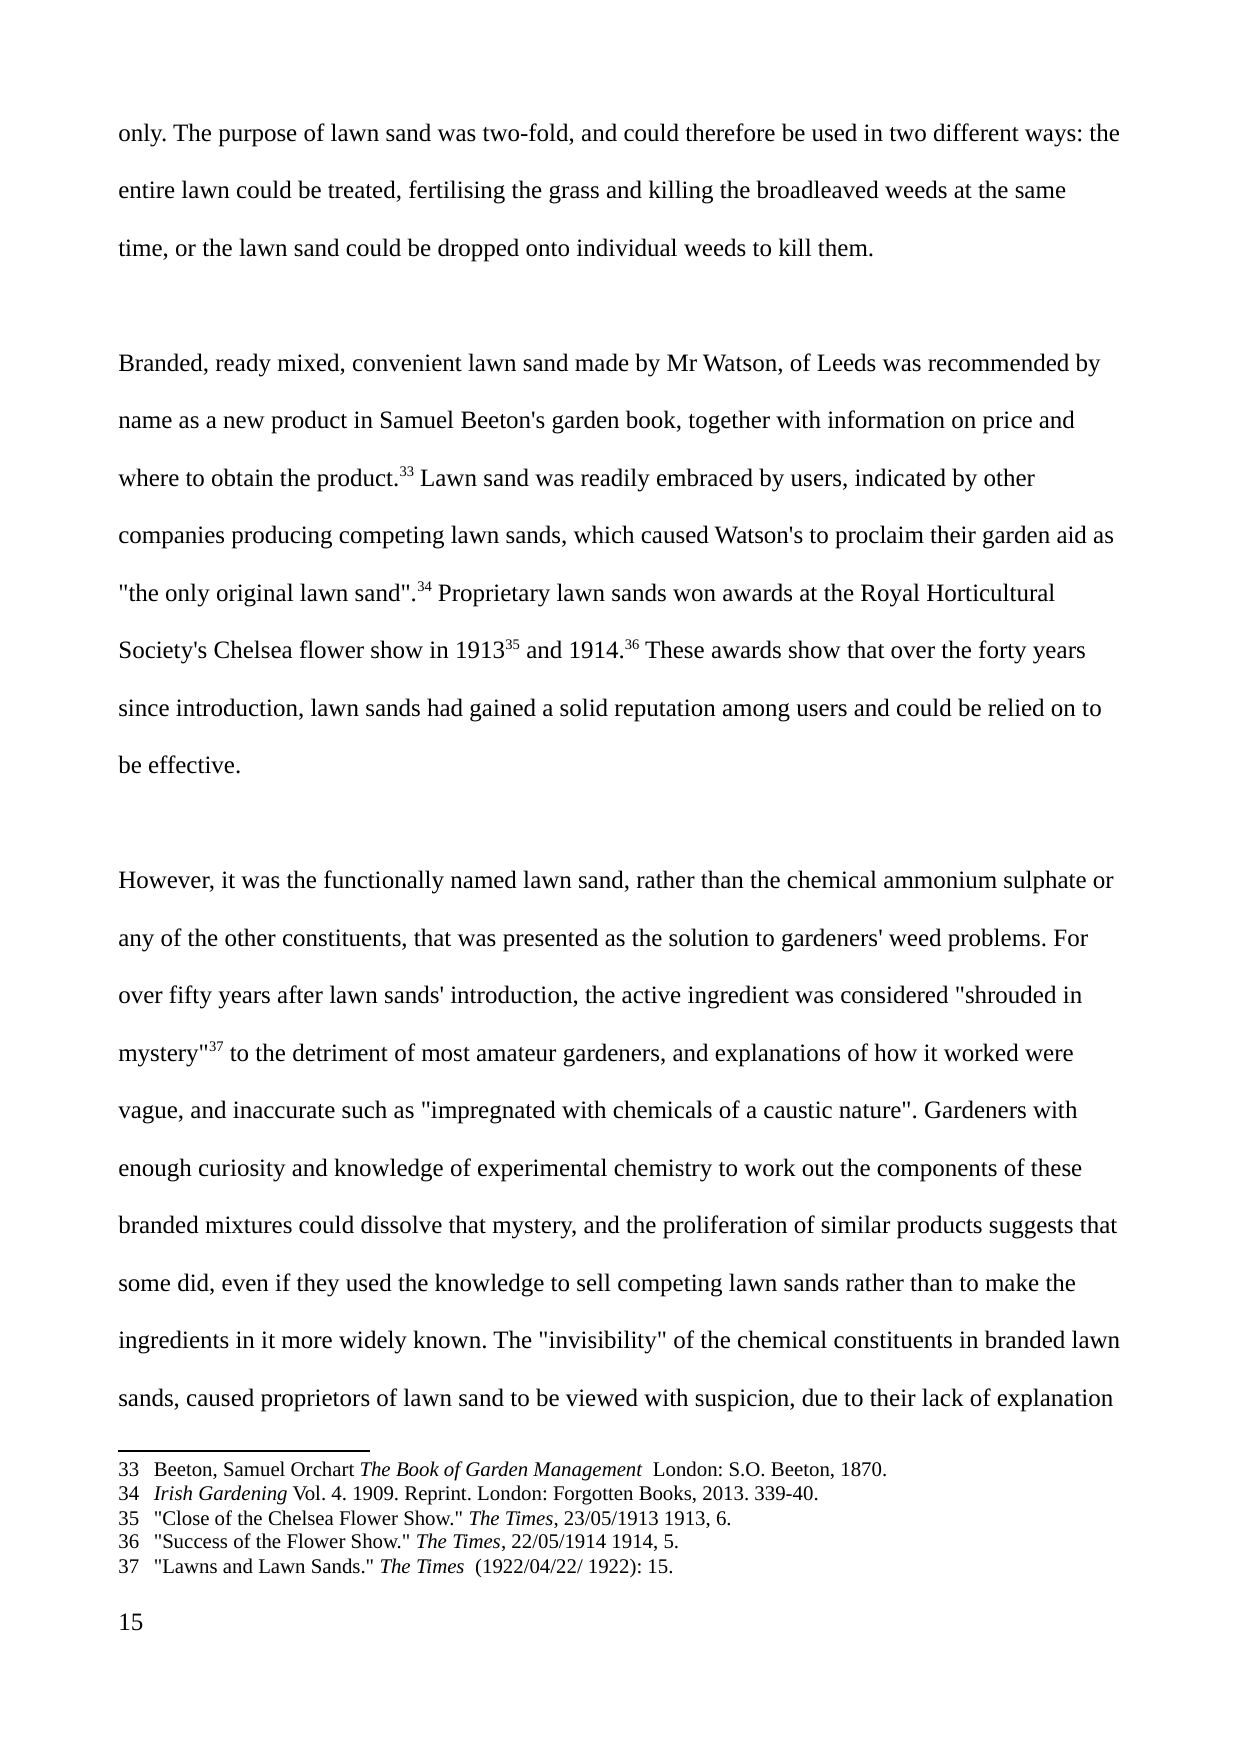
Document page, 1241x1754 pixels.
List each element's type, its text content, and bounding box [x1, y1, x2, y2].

text Branded, ready mixed, convenient lawn sand made by Mr Watson, of Leeds was recommended by name as a new product in Samuel Beeton's garden book, together with information on price and where to obtain the product. Lawn sand was readily embraced by users, indicated by other companies producing competing lawn sands, which caused Watson's to proclaim their garden aid as "the only original lawn sand". Proprietary lawn sands won awards at the Royal Horticultural Society's Chelsea flower show in 1913 and 1914. These awards show that over the forty years since introduction, lawn sands had gained a solid reputation among users and could be relied on to be effective. [118, 348, 1122, 779]
text However, it was the functionally named lawn sand, rather than the chemical ammonium sulphate or any of the other constituents, that was presented as the solution to gardeners' weed problems. For over fifty years after lawn sands' introduction, the active ingredient was considered "shrouded in mystery" to the detriment of most amateur gardeners, and explanations of how it worked were vague, and inaccurate such as "impregnated with chemicals of a caustic nature". Gardeners with enough curiosity and knowledge of experimental chemistry to work out the components of these branded mixtures could dissolve that mystery, and the proliferation of similar products suggests that some did, even if they used the knowledge to sell competing lawn sands rather than to make the ingredients in it more widely known. The "invisibility" of the chemical constituents in branded lawn sands, caused proprietors of lawn sand to be viewed with suspicion, due to their lack of explanation [118, 866, 1122, 1412]
text only. The purpose of lawn sand was two-fold, and could therefore be used in two different ways: the entire lawn could be treated, fertilising the grass and killing the broadleaved weeds at the same time, or the lawn sand could be dropped onto individual weeds to kill them. [118, 118, 1122, 262]
text "Lawns and Lawn Sands." The Times (1922/04/22/ 1922): 15. [118, 1553, 1122, 1578]
text "Close of the Chelsea Flower Show." The Times, 23/05/1913 1913, 6. [118, 1505, 1122, 1529]
text "Success of the Flower Show." The Times, 22/05/1914 1914, 5. [118, 1529, 1122, 1553]
text Irish Gardening Vol. 4. 1909. Reprint. London: Forgotten Books, 2013. 339-40. [118, 1481, 1122, 1505]
text Beeton, Samuel Orchart The Book of Garden Management London: S.O. Beeton, 1870. [118, 1457, 1122, 1481]
